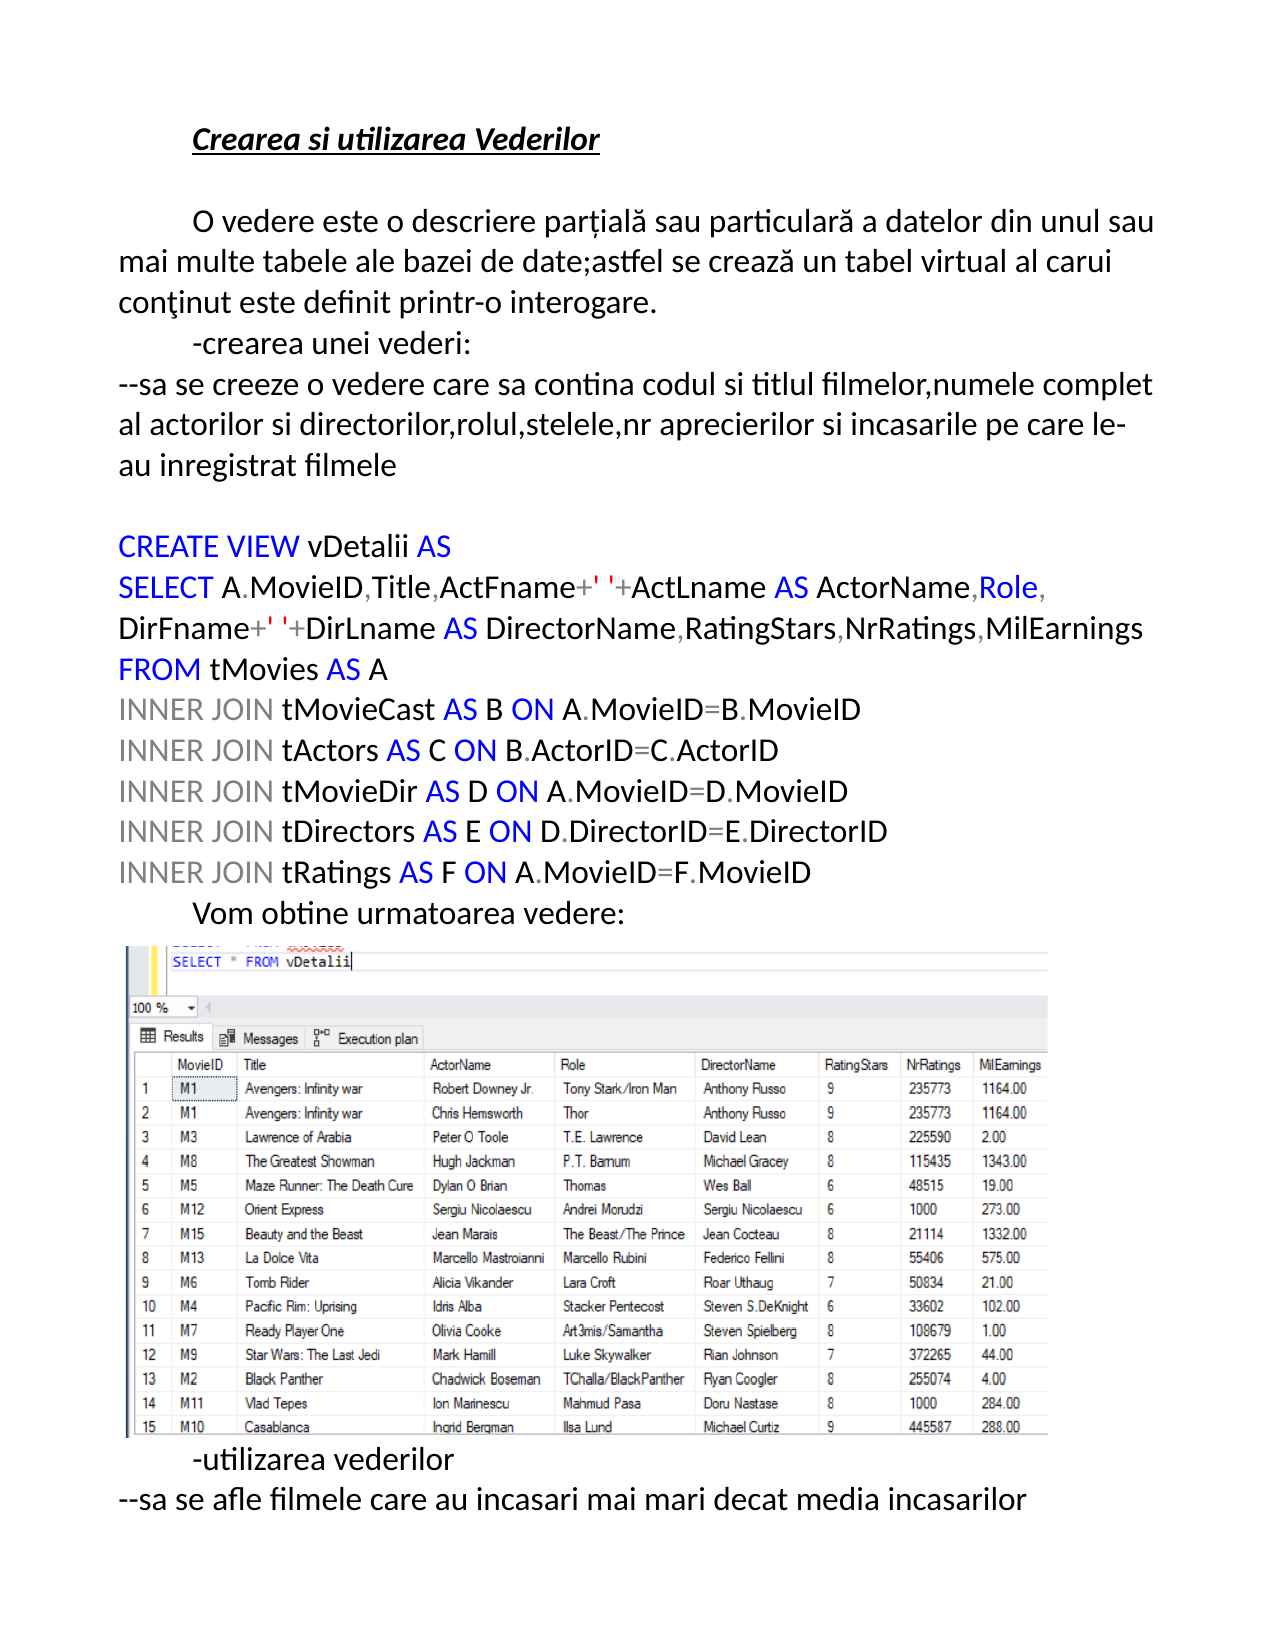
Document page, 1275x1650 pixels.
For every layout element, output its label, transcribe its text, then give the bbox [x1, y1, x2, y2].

text INNER JOIN tRatings AS F ON A.MovieID=F.MovieID [118, 851, 1157, 892]
text INNER JOIN tActors AS C ON B.ActorID=C.ActorID [118, 729, 1157, 770]
text SELECT A.MovieID,Title,ActFname+' '+ActLname AS ActorName,Role, [118, 566, 1157, 607]
text DirFname+' '+DirLname AS DirectorName,RatingStars,NrRatings,MilEarnings [118, 607, 1157, 648]
text FROM tMovies AS A [118, 648, 1157, 688]
text Vom obtine urmatoarea vedere: [118, 892, 1157, 933]
text INNER JOIN tMovieCast AS B ON A.MovieID=B.MovieID [118, 688, 1157, 729]
text -utilizarea vederilor [118, 933, 1157, 1478]
text CREATE VIEW vDetalii AS [118, 525, 1157, 566]
text INNER JOIN tDirectors AS E ON D.DirectorID=E.DirectorID [118, 811, 1157, 851]
text --sa se afle filmele care au incasari mai mari decat media incasarilor [118, 1478, 1157, 1519]
text --sa se creeze o vedere care sa contina codul si titlul filmelor,numele complet al actorilor si directorilor,rolul,stelele,nr aprecierilor si incasarile pe care le-au inregistrat filmele [118, 362, 1157, 485]
text -crearea unei vederi: [118, 322, 1157, 362]
text INNER JOIN tMovieDir AS D ON A.MovieID=D.MovieID [118, 770, 1157, 811]
picture [125, 946, 1048, 1438]
text Crearea si utilizarea Vederilor [118, 118, 1157, 159]
text O vedere este o descriere parțială sau particulară a datelor din unul sau mai multe tabele ale bazei de date;astfel se crează un tabel virtual al carui conţinut este definit printr-o interogare. [118, 199, 1157, 322]
